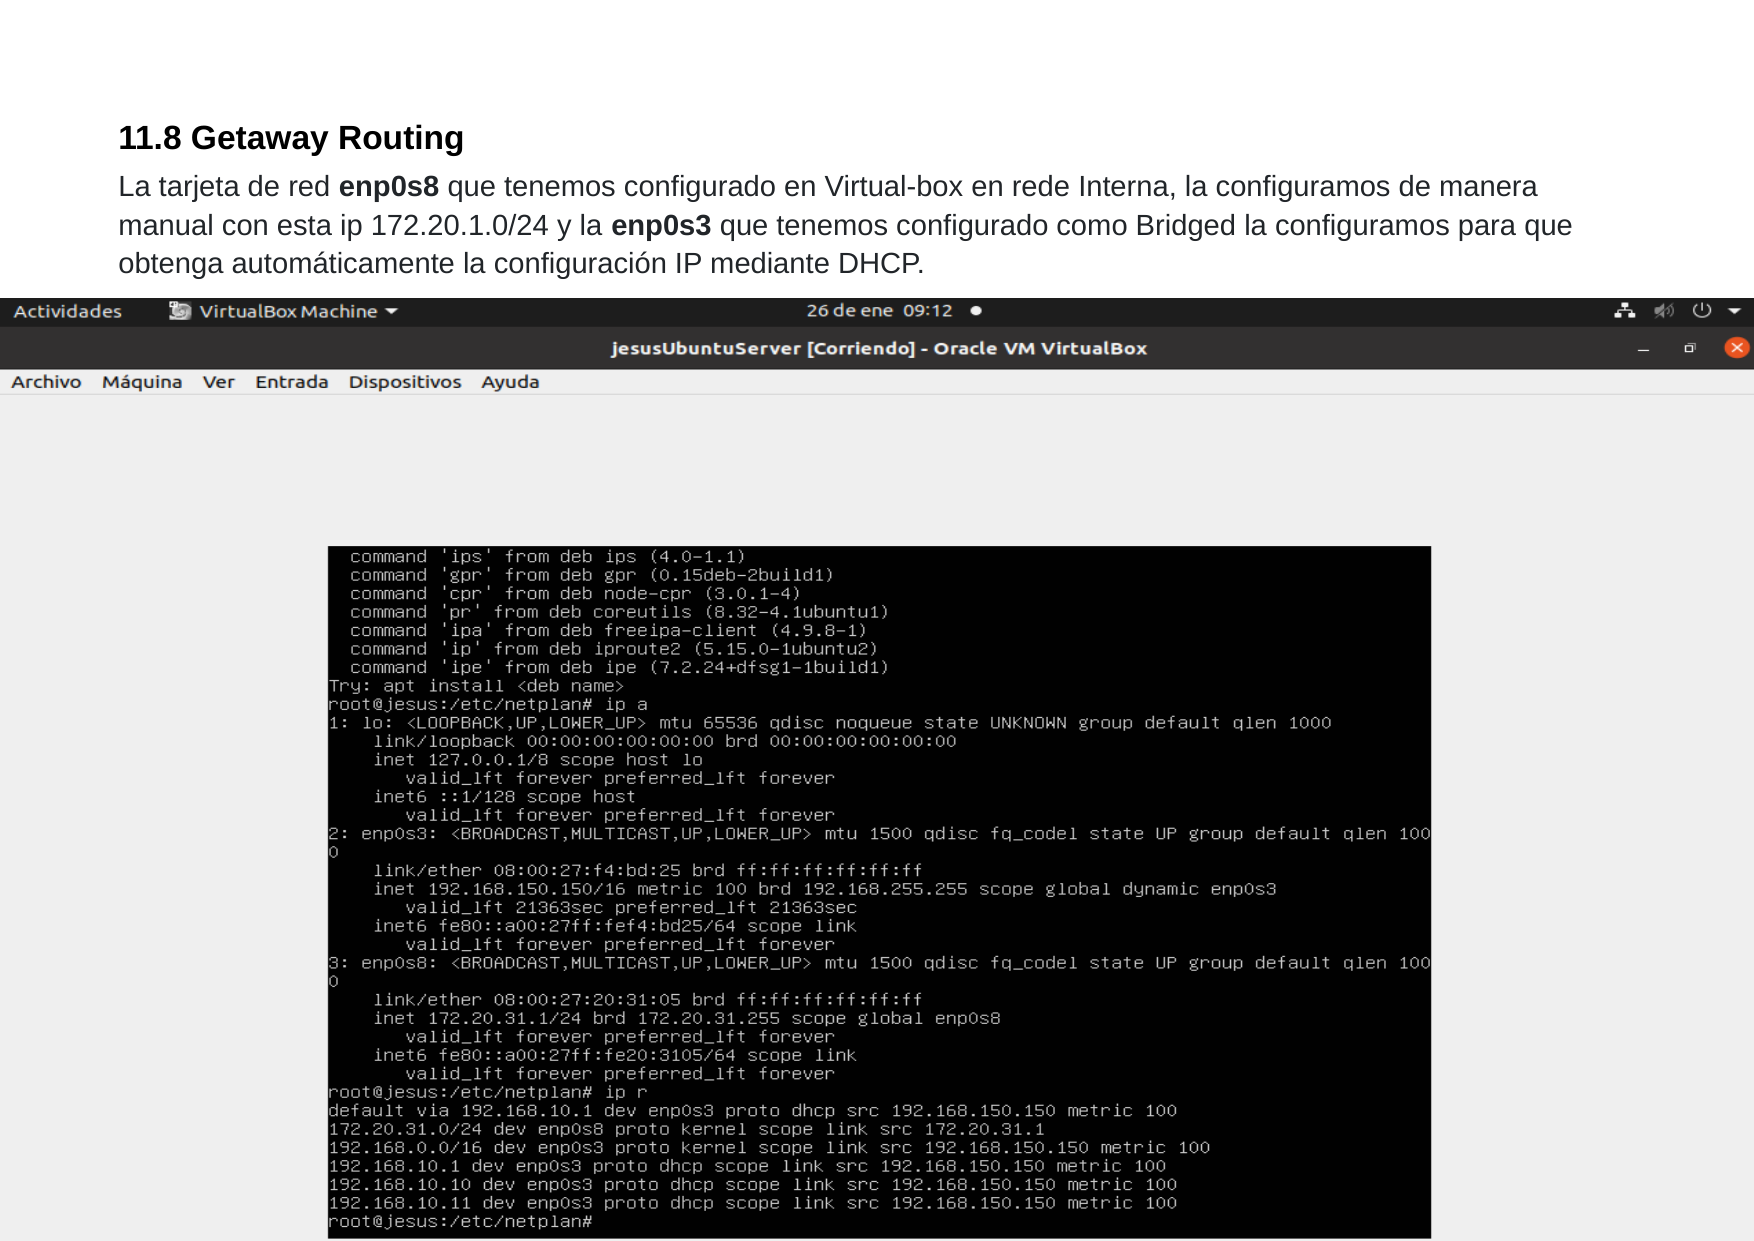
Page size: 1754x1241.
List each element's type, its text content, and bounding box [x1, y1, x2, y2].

subtitle 11.8 Getaway Routing [118, 118, 1636, 157]
text La tarjeta de red enp0s8 que tenemos configurado en Virtual-box en rede Interna, la configuramos de manera manual con esta ip 172.20.1.0/24 y la enp0s3 que tenemos configurado como Bridged la configuramos para que obtenga automáticamente la configuración IP mediante DHCP. [118, 169, 1636, 280]
picture [0, 298, 1754, 1241]
